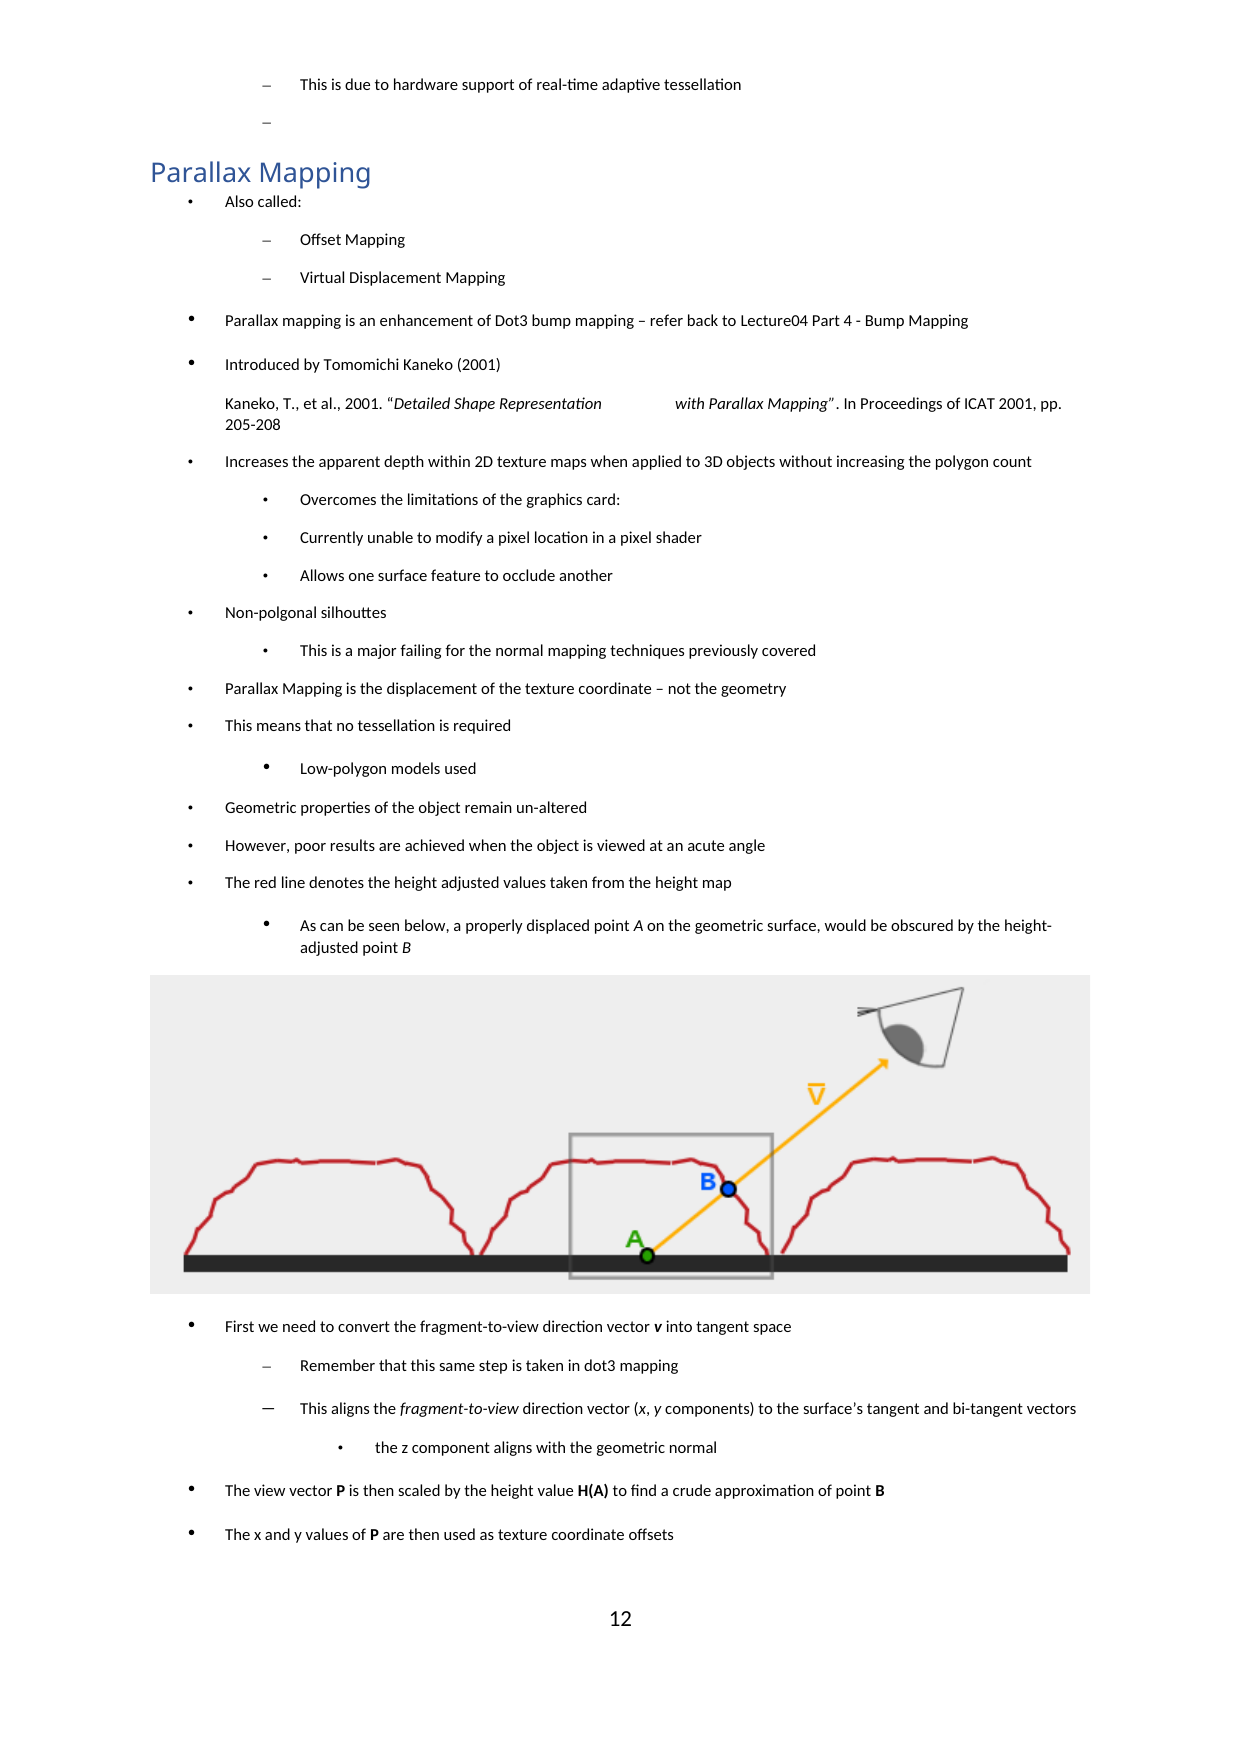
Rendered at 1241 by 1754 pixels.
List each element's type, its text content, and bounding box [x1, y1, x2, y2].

subtitle Parallax Mapping [150, 153, 1090, 190]
list The red line denotes the height adjusted values taken from the height map [187, 873, 1090, 893]
list Virtual Displacement Mapping [262, 267, 1090, 287]
list Geometric properties of the object remain un-altered [187, 797, 1090, 818]
list Non-polgonal silhouttes [187, 602, 1090, 623]
list This aligns the fragment-to-view direction vector (x, y components) to the surface’s tangent and bi-tangent vectors [262, 1393, 1090, 1419]
list Remember that this same step is taken in dot3 mapping [262, 1355, 1090, 1375]
list This is due to hardware support of real-time adaptive tessellation [262, 74, 1090, 94]
list This means that no tessellation is required [187, 716, 1090, 736]
list The view vector P is then scaled by the height value H(A) to find a crude approximation of point B [187, 1474, 1090, 1501]
list This is a major failing for the normal mapping techniques previously covered [262, 640, 1090, 661]
list Introduced by Tomomichi Kaneko (2001) [187, 349, 1090, 375]
list Currently unable to modify a pixel location in a pixel shader [262, 527, 1090, 547]
text Kaneko, T., et al., 2001. “Detailed Shape Representation with Parallax Mapping”. In Proceedings of ICAT 2001, pp. 205-208 [150, 393, 1090, 434]
list Overcomes the limitations of the graphics card: [262, 489, 1090, 510]
list First we need to convert the fragment-to-view direction vector v into tangent space [187, 1311, 1090, 1337]
list Low-polygon models used [262, 753, 1090, 780]
list Parallax Mapping is the displacement of the texture coordinate – not the geometry [187, 678, 1090, 698]
list As can be seen below, a properly displaced point A on the geometric surface, would be obscured by the height-adjusted point B [262, 911, 1090, 958]
list Increases the apparent depth within 2D texture maps when applied to 3D objects without increasing the polygon count [187, 452, 1090, 472]
list Also called: [187, 192, 1090, 212]
list However, poor results are achieved when the object is viewed at an acute angle [187, 835, 1090, 855]
list Allows one surface feature to occlude another [262, 565, 1090, 585]
list Offset Mapping [262, 229, 1090, 250]
list The x and y values of P are then used as texture coordinate offsets [187, 1519, 1090, 1545]
list Parallax mapping is an enhancement of Dot3 bump mapping – refer back to Lecture04 Part 4 - Bump Mapping [187, 305, 1090, 331]
list the z component aligns with the geometric normal [337, 1437, 1090, 1457]
